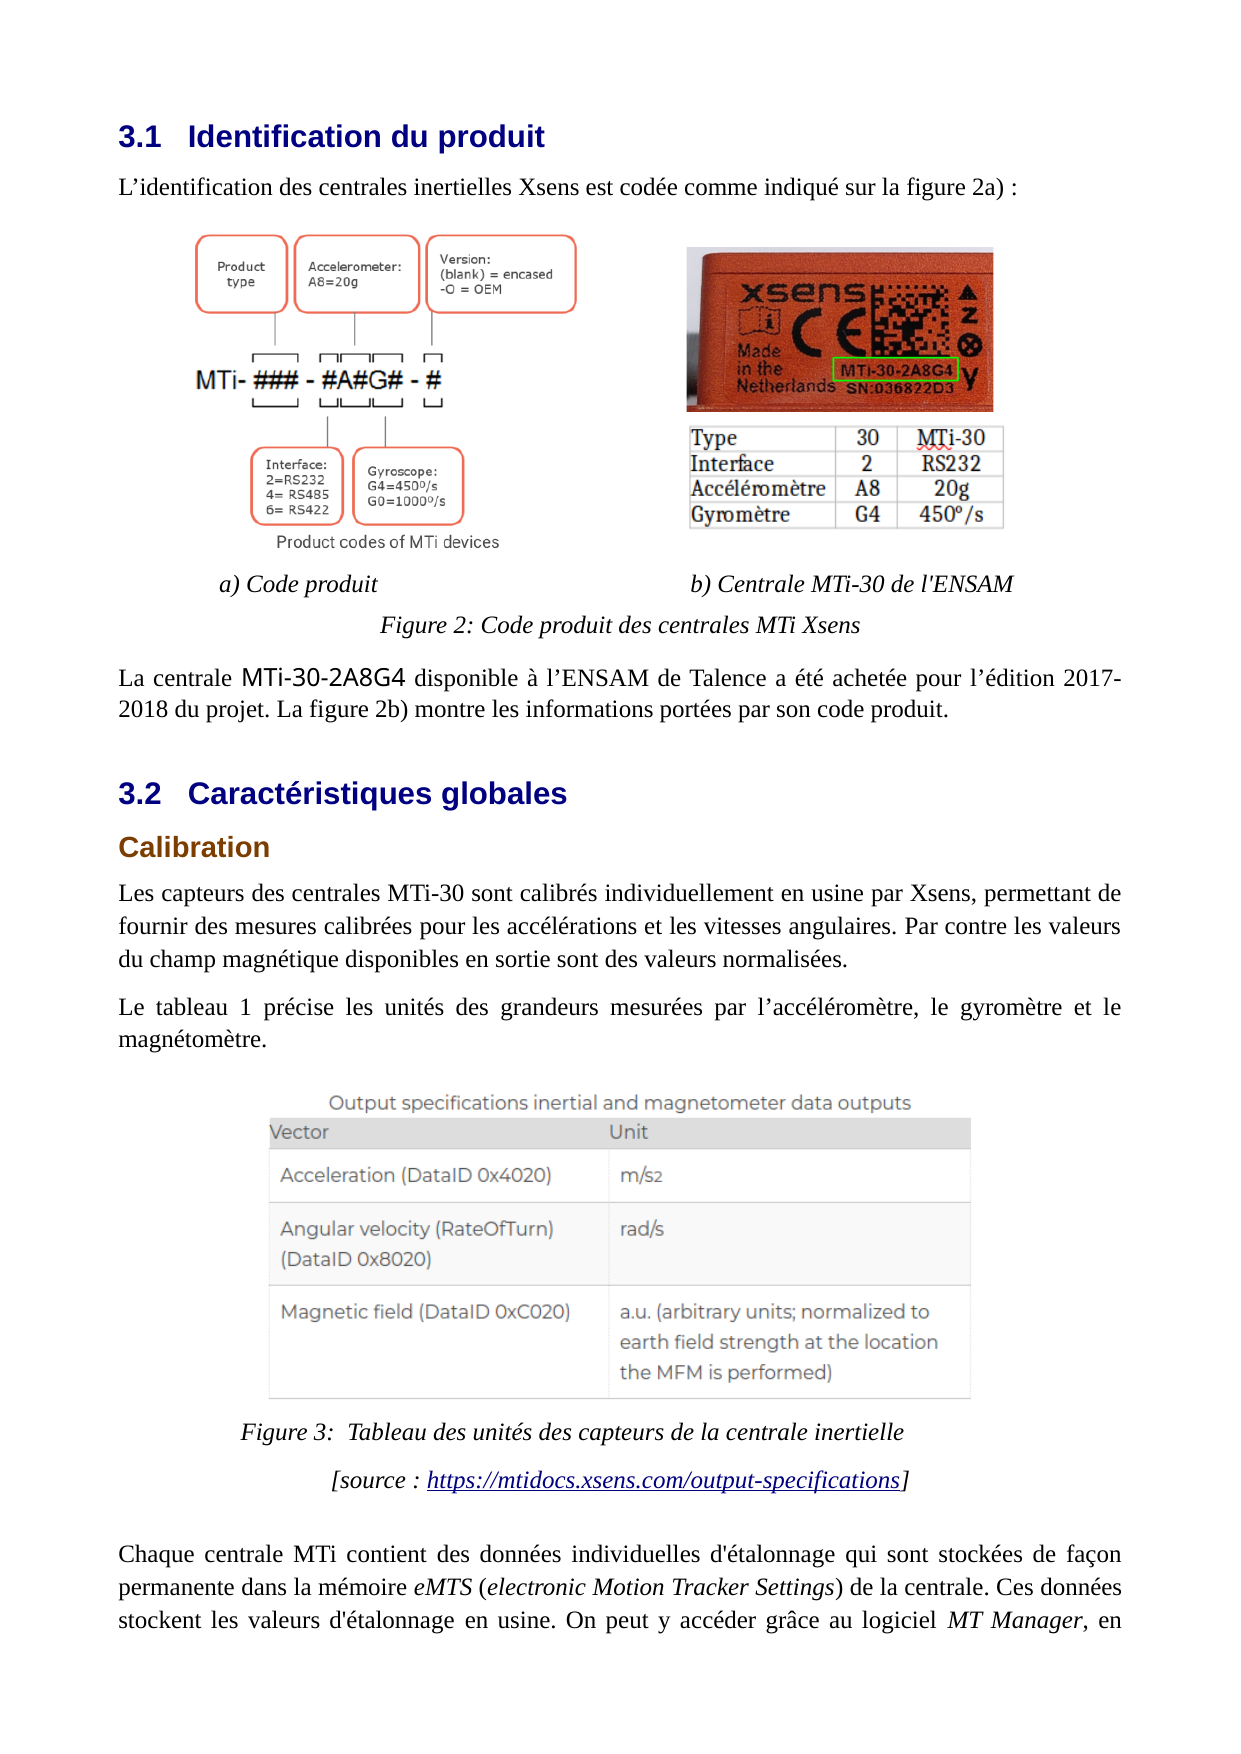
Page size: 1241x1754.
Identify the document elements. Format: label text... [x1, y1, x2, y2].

picture [263, 1084, 978, 1405]
subtitle Caractéristiques globales [118, 775, 1122, 811]
text a) Code produit b) Centrale MTi-30 de l'ENSAM [169, 232, 1071, 598]
picture [686, 247, 994, 412]
text Chaque centrale MTi contient des données individuelles d'étalonnage qui sont stockées de façon permanente dans la mémoire eMTS (electronic Motion Tracker Settings) de la centrale. Ces données stockent les valeurs d'étalonnage en usine. On peut y accéder grâce au logiciel MT Manager, en [118, 1506, 1122, 1634]
subtitle Calibration [118, 829, 1122, 863]
text Figure 3: Tableau des unités des capteurs de la centrale inertielle [240, 1085, 1000, 1446]
text Les capteurs des centrales MTi-30 sont calibrés individuellement en usine par Xsens, permettant de fournir des mesures calibrées pour les accélérations et les vitesses angulaires. Par contre les valeurs du champ magnétique disponibles en sortie sont des valeurs normalisées. [118, 878, 1122, 973]
picture [186, 220, 583, 557]
picture [687, 423, 1009, 533]
text [source : https://mtidocs.xsens.com/output-specifications] [118, 1465, 1122, 1494]
subtitle Identification du produit [118, 118, 1122, 154]
text L’identification des centrales inertielles Xsens est codée comme indiqué sur la figure 2a) : [118, 172, 1122, 201]
text La centrale MTi-30-2A8G4 disponible à l’ENSAM de Talence a été achetée pour l’édition 2017-2018 du projet. La figure 2b) montre les informations portées par son code produit. [118, 660, 1122, 723]
text Le tableau 1 précise les unités des grandeurs mesurées par l’accéléromètre, le gyromètre et le magnétomètre. [118, 992, 1122, 1053]
text Figure 2: Code produit des centrales MTi Xsens [169, 610, 1071, 639]
